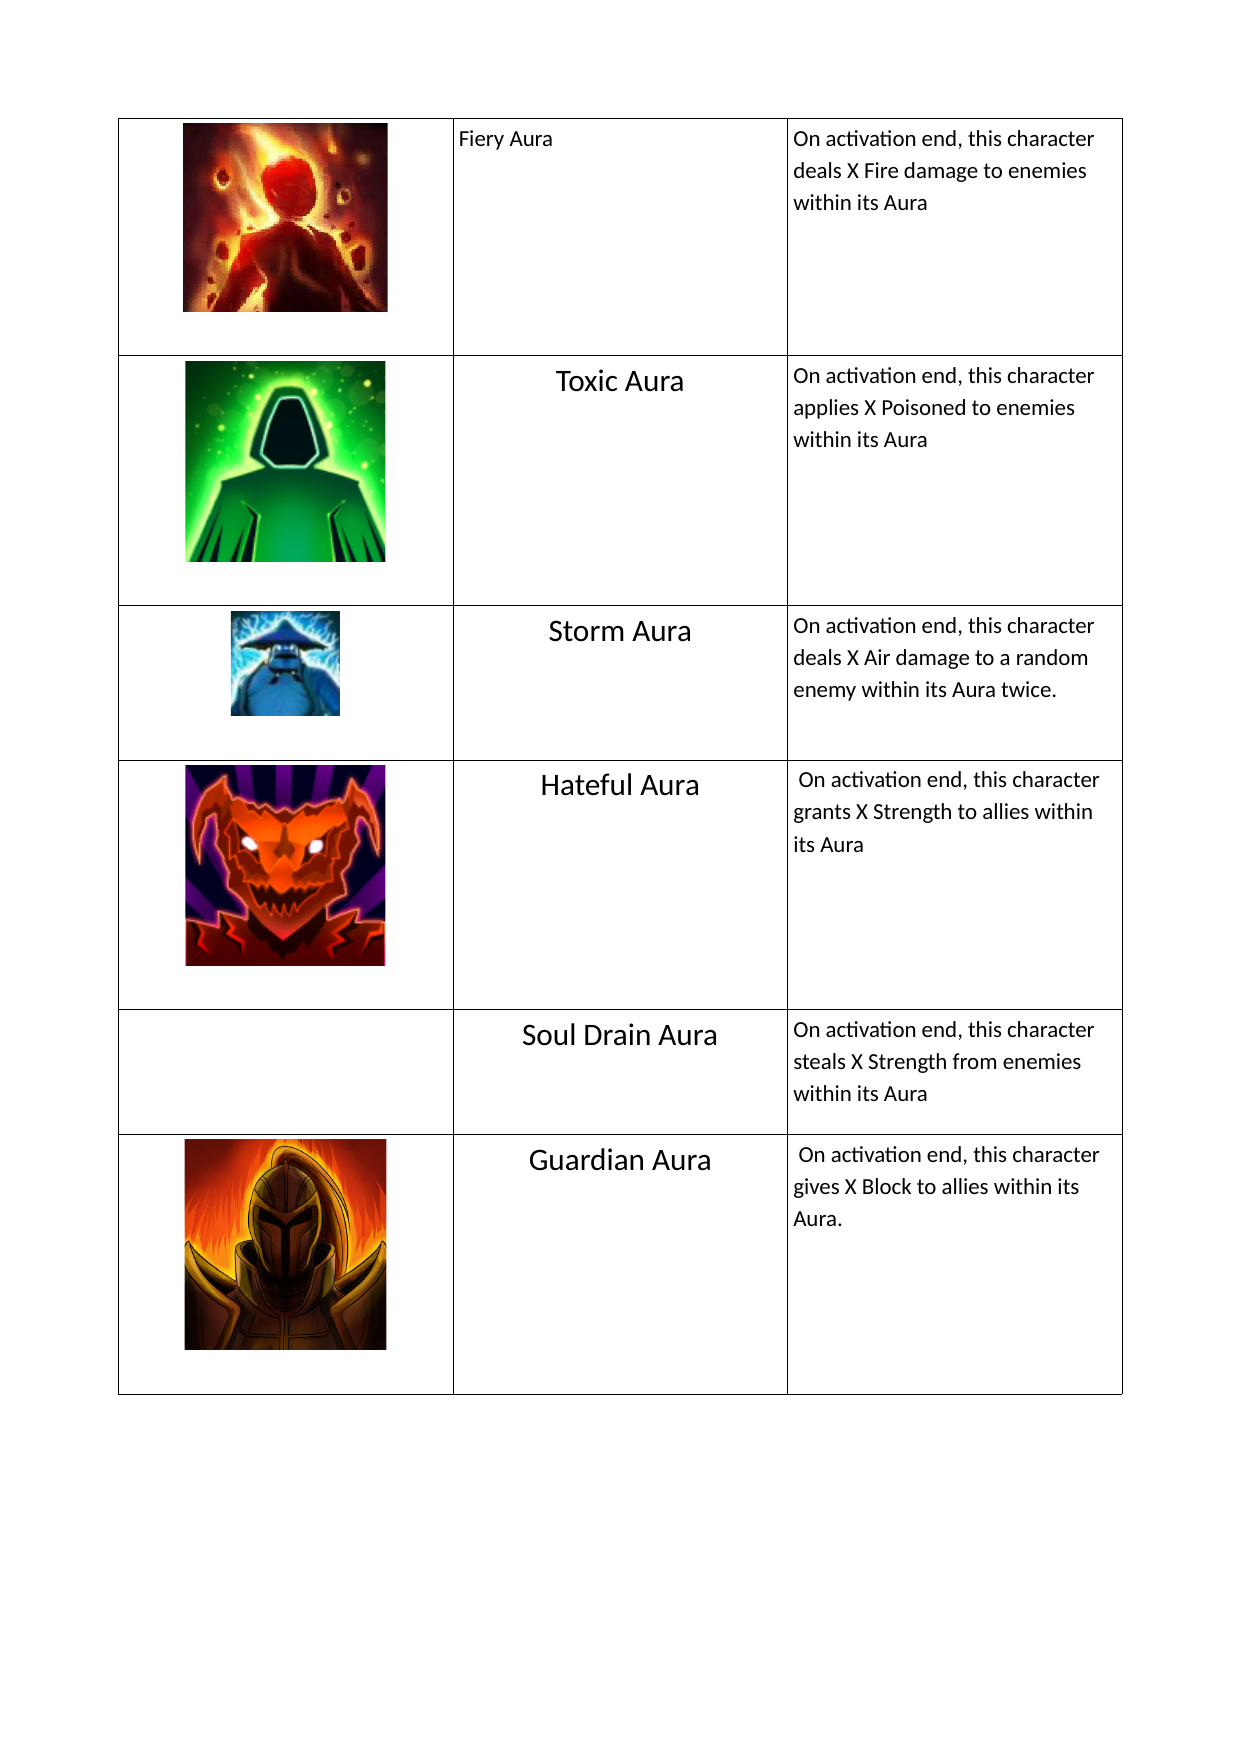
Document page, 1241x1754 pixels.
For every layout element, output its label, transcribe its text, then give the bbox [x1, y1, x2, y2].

table_cell On activation end, this character gives X Block to allies within its Aura. [788, 1135, 1122, 1393]
table_cell On activation end, this character steals X Strength from enemies within its Aura [788, 1010, 1122, 1134]
picture [183, 123, 388, 312]
table_cell [119, 606, 453, 759]
table_cell Guardian Aura [454, 1135, 787, 1393]
table_cell [119, 761, 453, 1009]
table_cell Fiery Aura [454, 119, 787, 355]
table_cell Toxic Aura [454, 356, 787, 605]
table_cell [119, 356, 453, 605]
table_cell On activation end, this character deals X Fire damage to enemies within its Aura [788, 119, 1122, 355]
table_cell Hateful Aura [454, 761, 787, 1009]
table_cell [119, 1010, 453, 1134]
table_cell Storm Aura [454, 606, 787, 759]
table_cell [119, 1135, 453, 1393]
picture [184, 1139, 387, 1350]
picture [230, 611, 340, 716]
picture [185, 765, 386, 966]
picture [185, 361, 386, 562]
table_cell [119, 119, 453, 355]
table_cell On activation end, this character applies X Poisoned to enemies within its Aura [788, 356, 1122, 605]
table_cell On activation end, this character deals X Air damage to a random enemy within its Aura twice. [788, 606, 1122, 759]
table_cell Soul Drain Aura [454, 1010, 787, 1134]
table_cell On activation end, this character grants X Strength to allies within its Aura [788, 761, 1122, 1009]
